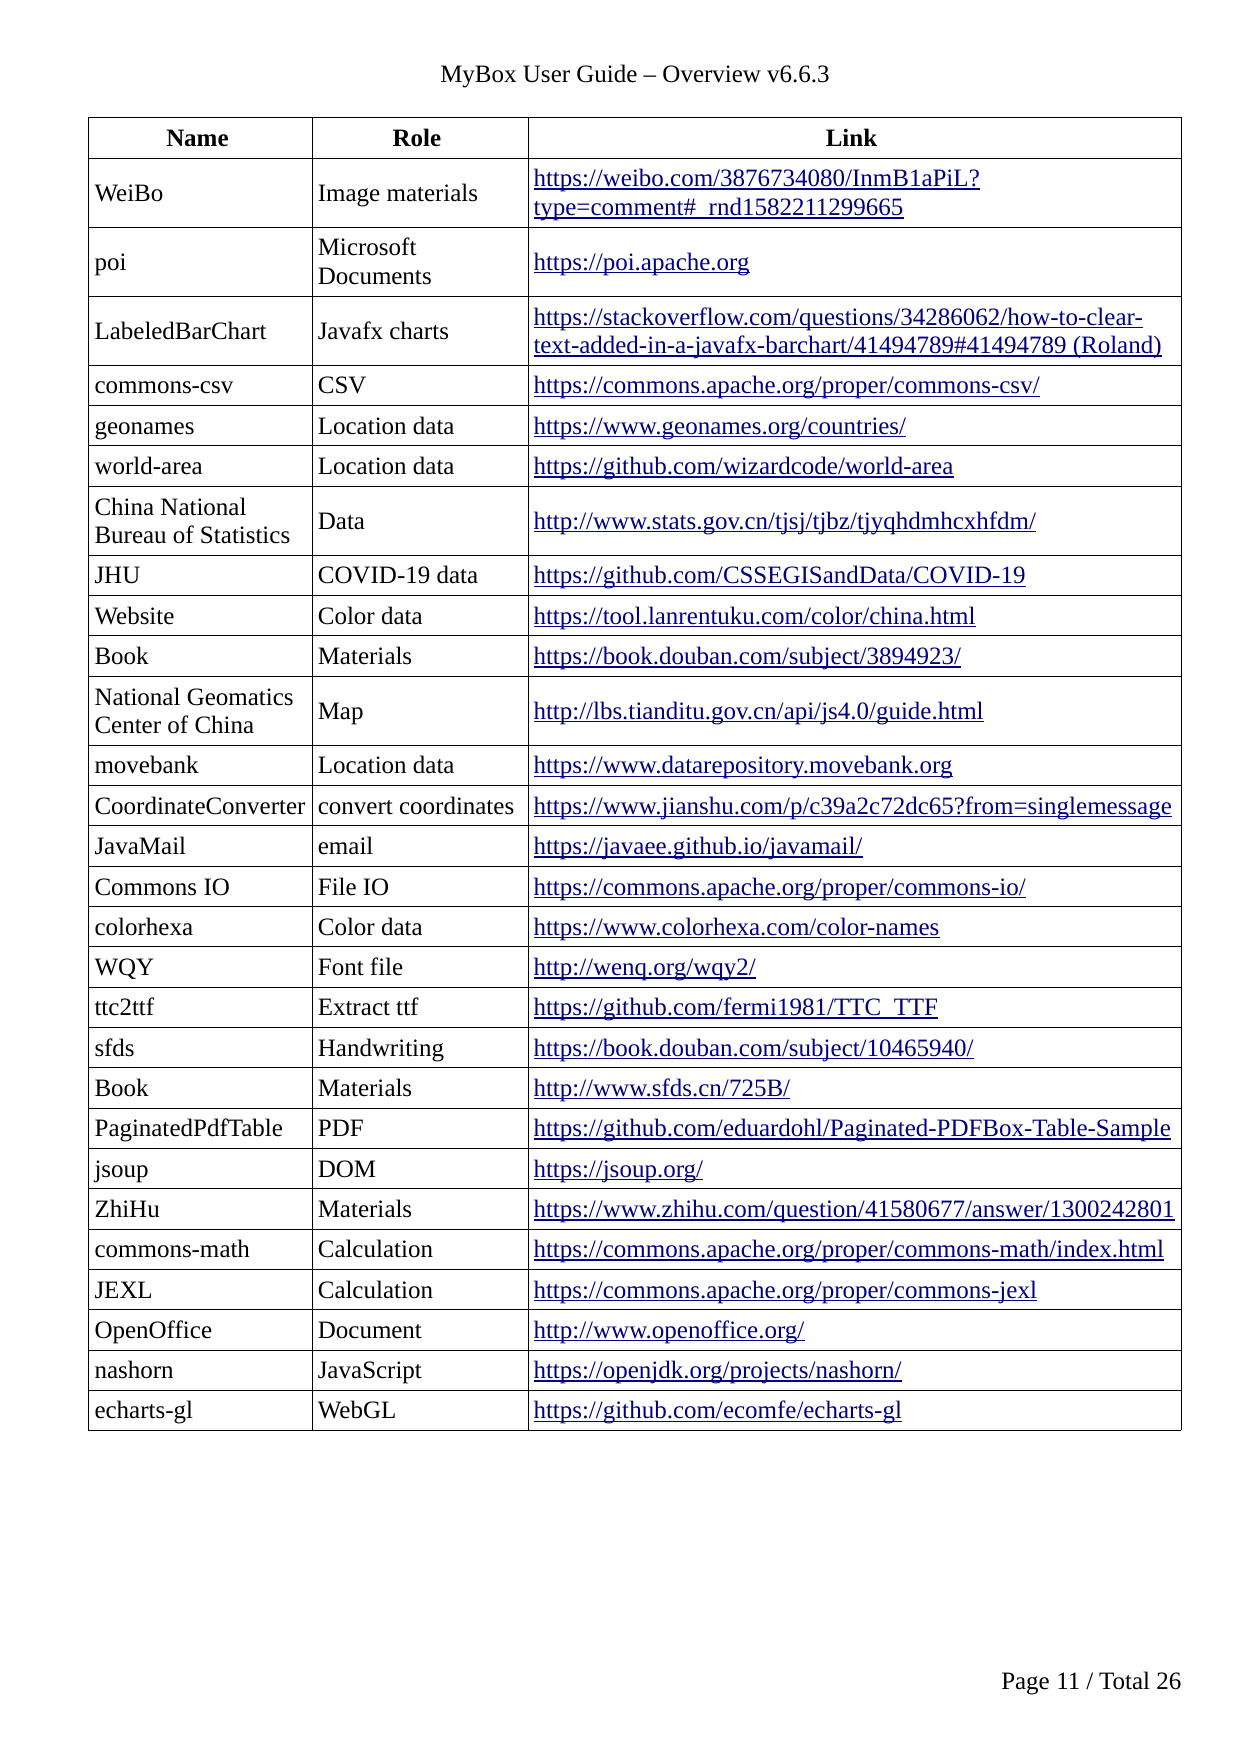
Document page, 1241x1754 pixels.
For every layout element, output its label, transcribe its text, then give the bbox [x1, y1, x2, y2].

table_cell echarts-gl [89, 1391, 312, 1430]
table_cell https://javaee.github.io/javamail/ [529, 826, 1181, 866]
table_cell https://github.com/eduardohl/Paginated-PDFBox-Table-Sample [529, 1109, 1181, 1148]
table_cell Document [313, 1310, 528, 1349]
table_cell WebGL [313, 1391, 528, 1430]
table_cell http://www.stats.gov.cn/tjsj/tjbz/tjyqhdmhcxhfdm/ [529, 487, 1181, 555]
table_cell JEXL [89, 1270, 312, 1309]
table_cell LabeledBarChart [89, 297, 312, 365]
table_cell jsoup [89, 1149, 312, 1188]
table_cell colorhexa [89, 907, 312, 946]
table_cell Microsoft Documents [313, 228, 528, 296]
table_cell File IO [313, 867, 528, 906]
table_cell Location data [313, 406, 528, 445]
table_cell email [313, 826, 528, 866]
table_cell https://commons.apache.org/proper/commons-io/ [529, 867, 1181, 906]
table_cell DOM [313, 1149, 528, 1188]
table_cell https://github.com/CSSEGISandData/COVID-19 [529, 556, 1181, 595]
table_cell https://commons.apache.org/proper/commons-math/index.html [529, 1230, 1181, 1269]
table_cell https://www.datarepository.movebank.org [529, 746, 1181, 785]
table_cell https://github.com/wizardcode/world-area [529, 446, 1181, 486]
table_cell https://www.geonames.org/countries/ [529, 406, 1181, 445]
table_cell http://www.sfds.cn/725B/ [529, 1068, 1181, 1108]
table_cell Color data [313, 596, 528, 635]
table_cell JHU [89, 556, 312, 595]
table_cell Commons IO [89, 867, 312, 906]
table_cell Book [89, 636, 312, 676]
table_cell PDF [313, 1109, 528, 1148]
table_cell nashorn [89, 1351, 312, 1390]
table_cell WeiBo [89, 159, 312, 227]
table_cell geonames [89, 406, 312, 445]
table_cell http://wenq.org/wqy2/ [529, 947, 1181, 987]
table_cell https://weibo.com/3876734080/InmB1aPiL?type=comment#_rnd1582211299665 [529, 159, 1181, 227]
table_cell Materials [313, 1068, 528, 1108]
table_cell CoordinateConverter [89, 786, 312, 825]
table_cell Location data [313, 746, 528, 785]
table_cell https://openjdk.org/projects/nashorn/ [529, 1351, 1181, 1390]
table_cell Extract ttf [313, 988, 528, 1027]
table_header Link [529, 118, 1181, 158]
table_header Role [313, 118, 528, 158]
table_cell China National Bureau of Statistics [89, 487, 312, 555]
table_cell Handwriting [313, 1028, 528, 1067]
table_cell Calculation [313, 1230, 528, 1269]
table_cell JavaScript [313, 1351, 528, 1390]
table_cell https://github.com/fermi1981/TTC_TTF [529, 988, 1181, 1027]
table_header Name [89, 118, 312, 158]
table_cell ZhiHu [89, 1189, 312, 1228]
table_cell poi [89, 228, 312, 296]
table_cell Font file [313, 947, 528, 987]
table_cell PaginatedPdfTable [89, 1109, 312, 1148]
table_cell Javafx charts [313, 297, 528, 365]
table_cell CSV [313, 366, 528, 405]
table_cell Location data [313, 446, 528, 486]
table_cell convert coordinates [313, 786, 528, 825]
table_cell https://stackoverflow.com/questions/34286062/how-to-clear-text-added-in-a-javafx-barchart/41494789#41494789 (Roland) [529, 297, 1181, 365]
table_cell WQY [89, 947, 312, 987]
table_cell OpenOffice [89, 1310, 312, 1349]
table_cell https://www.colorhexa.com/color-names [529, 907, 1181, 946]
table_cell http://lbs.tianditu.gov.cn/api/js4.0/guide.html [529, 677, 1181, 745]
table_cell http://www.openoffice.org/ [529, 1310, 1181, 1349]
table_cell commons-math [89, 1230, 312, 1269]
table_cell ttc2ttf [89, 988, 312, 1027]
table_cell https://commons.apache.org/proper/commons-csv/ [529, 366, 1181, 405]
table_cell world-area [89, 446, 312, 486]
table_cell sfds [89, 1028, 312, 1067]
table_cell JavaMail [89, 826, 312, 866]
table_cell Materials [313, 1189, 528, 1228]
table_cell https://www.zhihu.com/question/41580677/answer/1300242801 [529, 1189, 1181, 1228]
table_cell Color data [313, 907, 528, 946]
table_cell Map [313, 677, 528, 745]
table_cell https://github.com/ecomfe/echarts-gl [529, 1391, 1181, 1430]
table_cell https://poi.apache.org [529, 228, 1181, 296]
table_cell commons-csv [89, 366, 312, 405]
table_cell Calculation [313, 1270, 528, 1309]
table_cell Image materials [313, 159, 528, 227]
table_cell https://book.douban.com/subject/10465940/ [529, 1028, 1181, 1067]
table_cell Data [313, 487, 528, 555]
table_cell https://book.douban.com/subject/3894923/ [529, 636, 1181, 676]
table_cell Materials [313, 636, 528, 676]
table_cell National Geomatics Center of China [89, 677, 312, 745]
table_cell https://www.jianshu.com/p/c39a2c72dc65?from=singlemessage [529, 786, 1181, 825]
table_cell Book [89, 1068, 312, 1108]
table_cell movebank [89, 746, 312, 785]
table_cell COVID-19 data [313, 556, 528, 595]
table_cell https://commons.apache.org/proper/commons-jexl [529, 1270, 1181, 1309]
table_cell https://jsoup.org/ [529, 1149, 1181, 1188]
table_cell Website [89, 596, 312, 635]
table_cell https://tool.lanrentuku.com/color/china.html [529, 596, 1181, 635]
